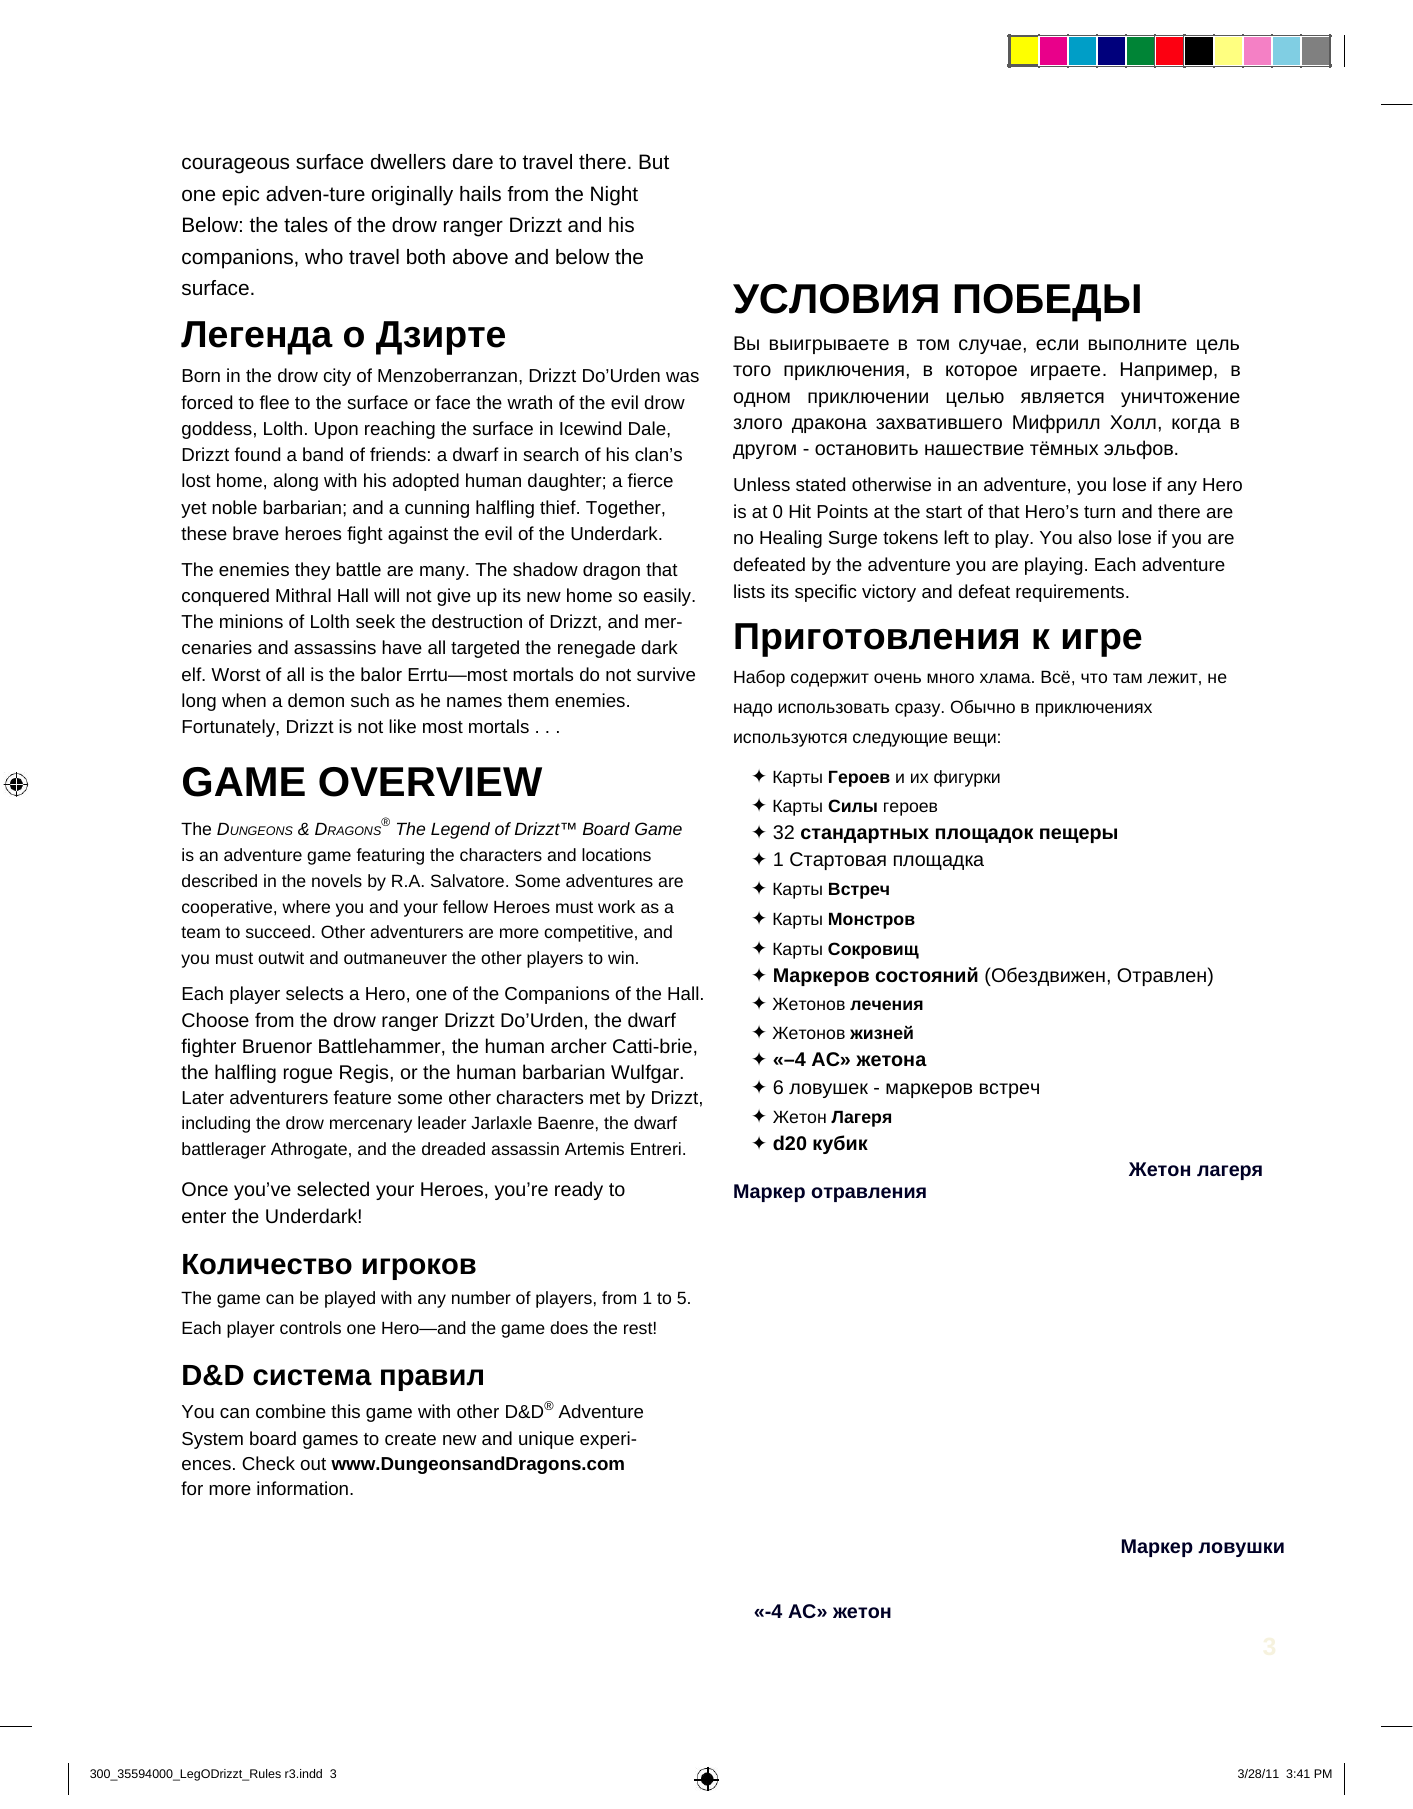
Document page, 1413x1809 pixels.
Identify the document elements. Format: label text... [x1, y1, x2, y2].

text ✦ Карты Героев и их фигурки [751, 761, 1183, 790]
text D&D система правил [181, 1358, 706, 1392]
text 3 [1262, 1632, 1337, 1661]
text ✦ Карты Встреч [751, 871, 1177, 901]
picture [709, 1767, 718, 1779]
text the halfling rogue Regis, or the human barbarian Wulfgar. [181, 1061, 706, 1083]
text Later adventurers feature some other characters met by Drizzt, [181, 1087, 706, 1108]
text including the drow mercenary leader Jarlaxle Baenre, the dwarf [181, 1113, 706, 1133]
text Unless stated otherwise in an adventure, you lose if any Hero is at 0 Hit Points at the start of that Hero’s turn and there are no Healing Surge tokens left to play. You also lose if you are defeated by the adventure you are playing. Each adventure lists its specific victory and defeat requirements. [733, 474, 1251, 602]
text Приготовления к игре [733, 614, 1337, 657]
text GAME OVERVIEW [181, 758, 706, 806]
table_header 3/28/11 3:41 PM [719, 1767, 1337, 1784]
picture [695, 1767, 707, 1779]
text ✦ Карты Сокровищ [751, 931, 1219, 961]
table_header 300_35594000_LegODrizzt_Rules r3.indd 3 [90, 1767, 694, 1784]
text ✦ Маркеров состояний (Обездвижен, Отравлен) [751, 961, 1278, 988]
text Deep below the ground lies the Underdark, a network of caverns forever cloaked in starless night and home to millions of deadly creatures. Only the most courageous surface dwellers dare to travel there. But one epic adven-ture originally hails from the Night Below: the tales of the drow ranger Drizzt and his companions, who travel both above and below the surface. [181, 150, 702, 300]
text ✦ Карты Силы героев [751, 790, 1183, 818]
text ✦ Жетонов жизней [751, 1016, 1112, 1045]
text ✦ «–4 AC» жетона [751, 1045, 1254, 1072]
text ✦ d20 кубик [751, 1129, 1278, 1155]
text ✦ Карты Монстров [751, 901, 1177, 931]
text ✦ 6 ловушек - маркеров встреч [751, 1072, 1213, 1100]
text ✦ Жетонов лечения [751, 988, 1077, 1016]
text Набор содержит очень много хлама. Всё, что там лежит, не надо использовать сразу. Обычно в приключениях используются следующие вещи: [733, 667, 1249, 747]
text The game can be played with any number of players, from 1 to 5. Each player controls one Hero—and the game does the rest! [181, 1288, 695, 1338]
text Each player selects a Hero, one of the Companions of the Hall. [181, 982, 706, 1004]
text The DUNGEONS & DRAGONS® The Legend of Drizzt™ Board Game is an adventure game featuring the characters and locations described in the novels by R.A. Salvatore. Some adventures are cooperative, where you and your fellow Heroes must work as a team to succeed. Other adventurers are more competitive, and you must outwit and outmaneuver the other players to win. [181, 815, 697, 968]
text fighter Bruenor Battlehammer, the human archer Catti-brie, [181, 1034, 706, 1057]
text The enemies they battle are many. The shadow dragon that conquered Mithral Hall will not give up its new home so easily. The minions of Lolth seek the destruction of Drizzt, and mer-cenaries and assassins have all targeted the renegade dark elf. Worst of all is the balor Errtu—most mortals do not survive long when a demon such as he names them enemies. Fortunately, Drizzt is not like most mortals . . . [181, 558, 702, 737]
text Маркер отравления [733, 1180, 1337, 1203]
text Once you’ve selected your Heroes, you’re ready to enter the Underdark! [181, 1177, 672, 1227]
text Жетон лагеря [1129, 1157, 1337, 1180]
text Вы выигрываете в том случае, если выполните цель того приключения, в которое играете. Например, в одном приключении целью является уничтожение злого дракона захватившего Мифрилл Холл, когда в другом - остановить нашествие тёмных эльфов. [733, 332, 1241, 460]
text ✦ Жетон Лагеря [751, 1100, 1213, 1129]
text УСЛОВИЯ ПОБЕДЫ [733, 274, 1337, 322]
picture [709, 1781, 718, 1791]
text Легенда о Дзирте [181, 312, 706, 355]
text Количество игроков [181, 1247, 706, 1281]
text Born in the drow city of Menzoberranzan, Drizzt Do’Urden was forced to flee to the surface or face the wrath of the evil drow goddess, Lolth. Upon reaching the surface in Icewind Dale, Drizzt found a band of friends: a dwarf in search of his clan’s lost home, along with his adopted human daughter; a fierce yet noble barbarian; and a cunning halfling thief. Together, these brave heroes fight against the evil of the Underdark. [181, 365, 699, 544]
text Маркер ловушки [733, 1535, 1285, 1558]
table_cell [90, 1785, 694, 1791]
text Choose from the drow ranger Drizzt Do’Urden, the dwarf [181, 1008, 706, 1031]
text battlerager Athrogate, and the dreaded assassin Artemis Entreri. [181, 1139, 706, 1159]
text «-4 AC» жетон [754, 1600, 1337, 1622]
picture [695, 1781, 707, 1791]
text You can combine this game with other D&D® Adventure System board games to create new and unique experi-ences. Check out www.DungeonsandDragons.com for more information. [181, 1398, 645, 1500]
picture [3, 772, 29, 797]
text ✦ 1 Стартовая площадка [751, 845, 1254, 871]
table_cell [719, 1785, 1337, 1791]
text ✦ 32 стандартных площадок пещеры [751, 818, 1231, 845]
